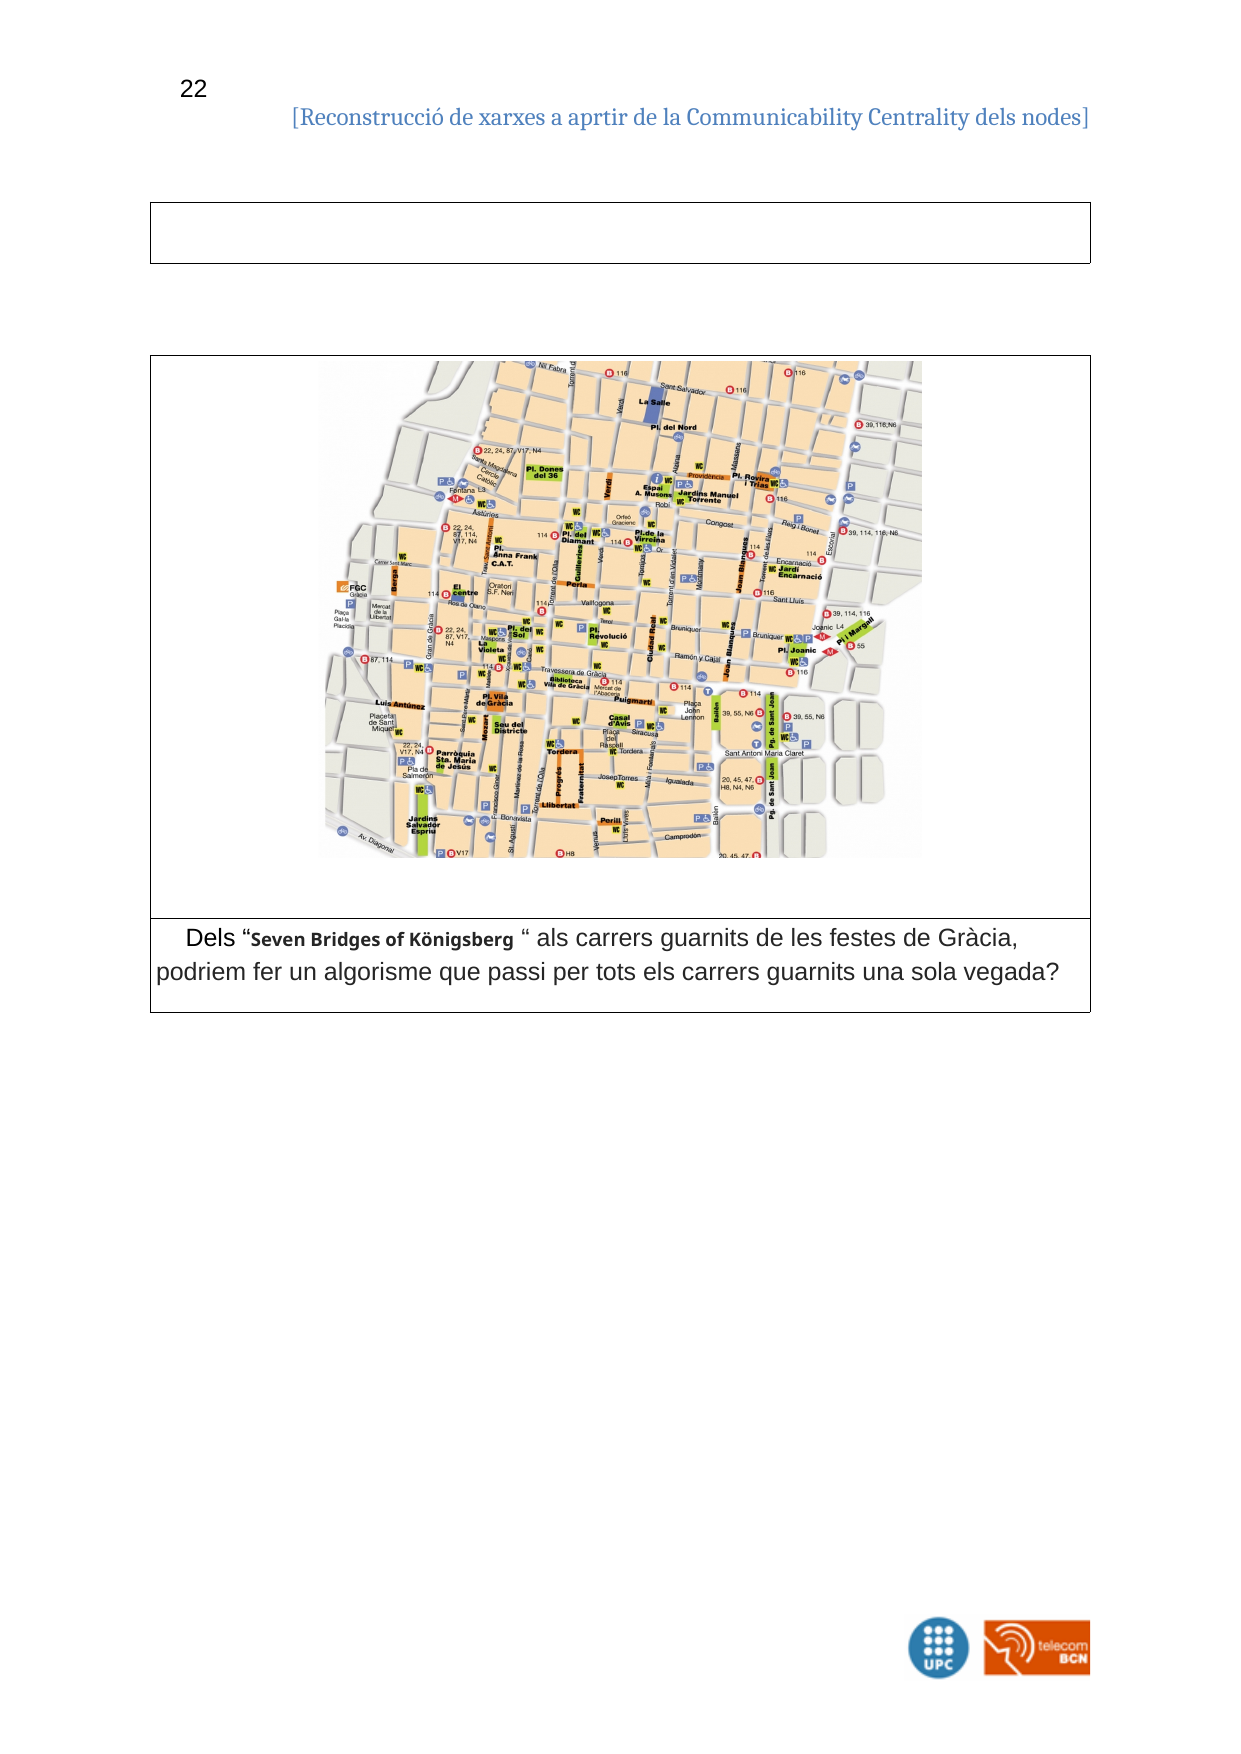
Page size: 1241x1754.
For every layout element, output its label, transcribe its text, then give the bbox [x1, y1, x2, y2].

table_cell [151, 203, 1090, 263]
picture [904, 1614, 1091, 1681]
table_cell Dels “Seven Bridges of Königsberg “ als carrers guarnits de les festes de Gràcia, podriem fer un algorisme que passi per tots els carrers guarnits una sola vegada? [151, 919, 1090, 1012]
table_header [151, 356, 1090, 918]
picture [318, 361, 922, 858]
